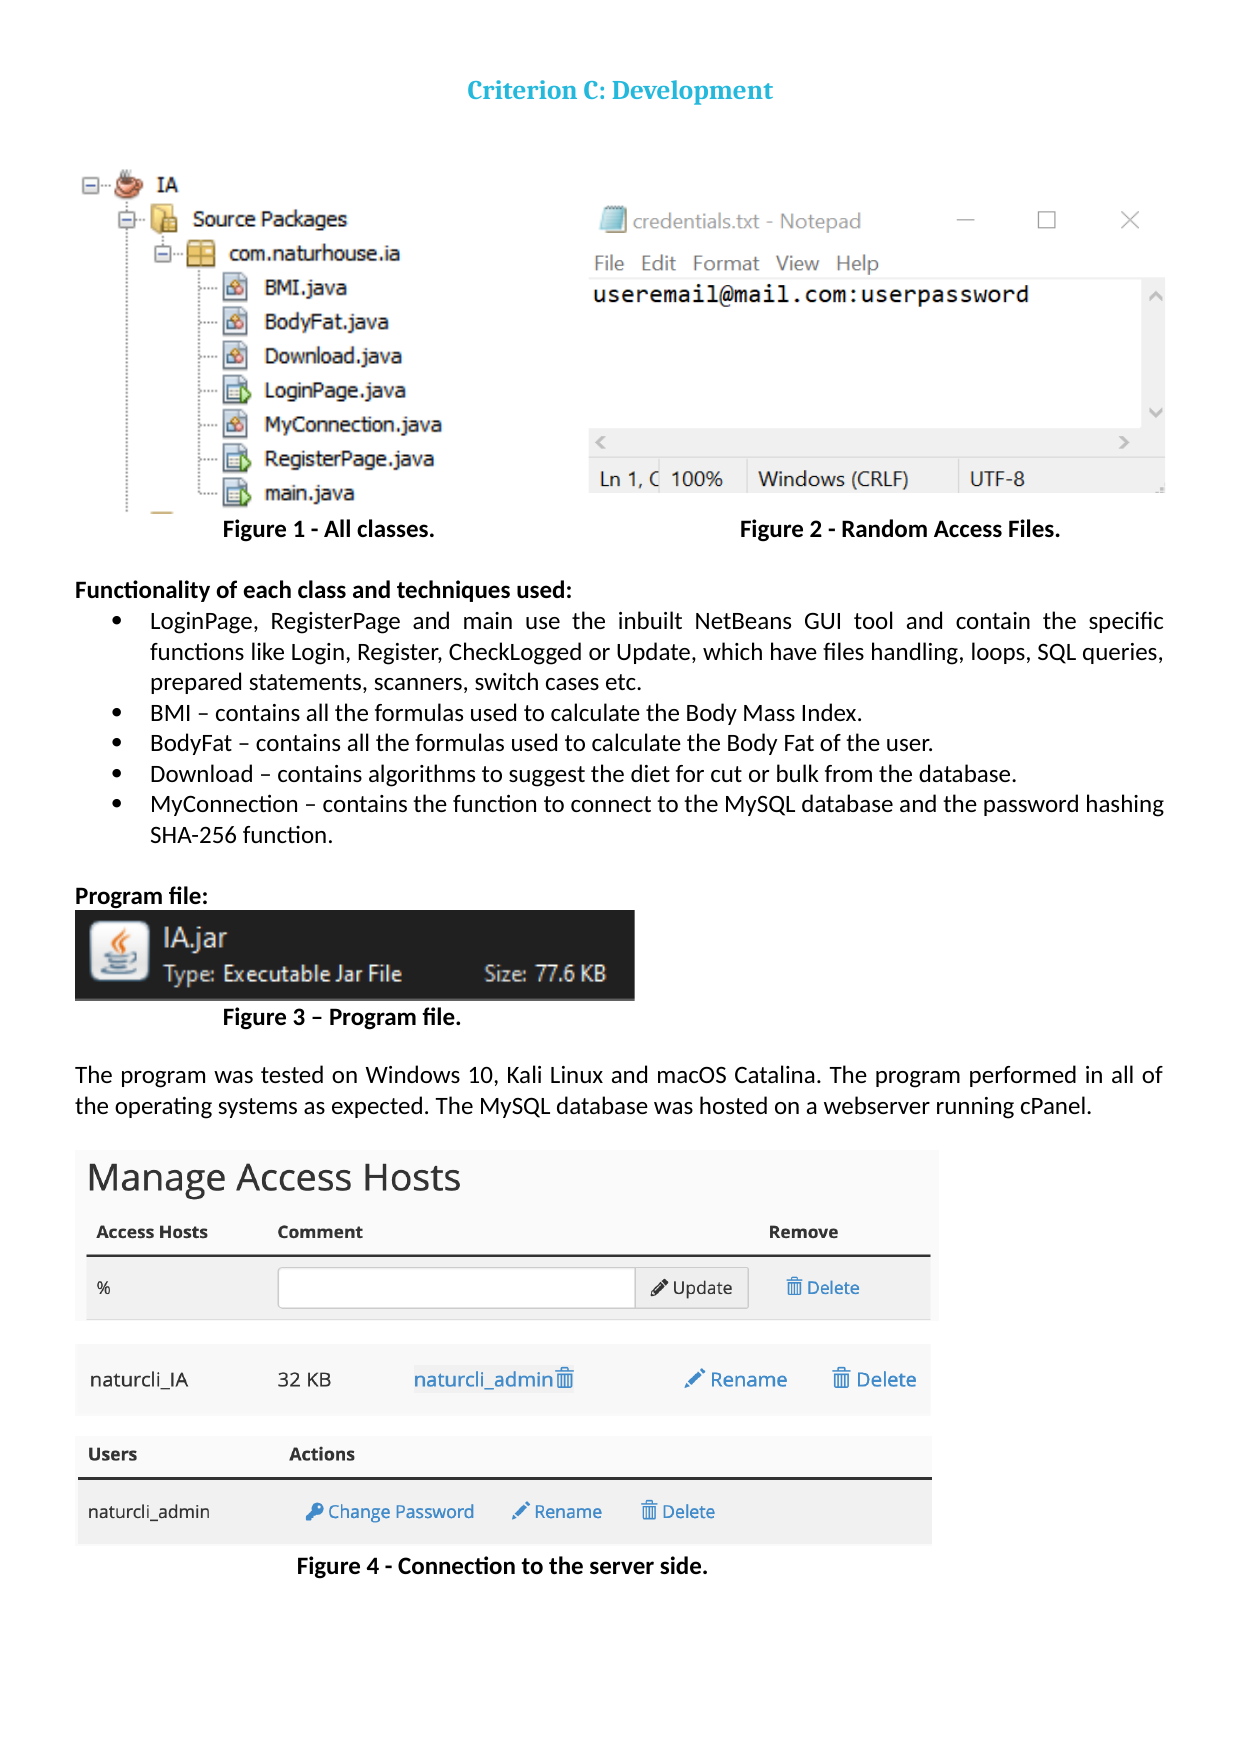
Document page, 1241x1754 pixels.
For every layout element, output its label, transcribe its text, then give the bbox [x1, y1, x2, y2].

text Criterion C: Development [75, 75, 1165, 106]
text Figure 4 - Connection to the server side. [75, 1550, 1165, 1581]
list BMI – contains all the formulas used to calculate the Body Mass Index. [112, 697, 1165, 727]
text Program file: [75, 880, 1165, 910]
list Download – contains algorithms to suggest the diet for cut or bulk from the database. [112, 758, 1165, 788]
text The program was tested on Windows 10, Kali Linux and macOS Catalina. The program performed in all of the operating systems as expected. The MySQL database was hosted on a webserver running cPanel. [75, 1059, 1165, 1120]
list MyConnection – contains the function to connect to the MySQL database and the password hashing SHA-256 function. [112, 788, 1165, 849]
text Figure 1 - All classes. Figure 2 - Random Access Files. [149, 514, 1165, 544]
text Figure 3 – Program file. [149, 1001, 1165, 1031]
text Functionality of each class and techniques used: [75, 575, 1165, 605]
list BodyFat – contains all the formulas used to calculate the Body Fat of the user. [112, 727, 1165, 758]
list LoginPage, RegisterPage and main use the inbuilt NetBeans GUI tool and contain the specific functions like Login, Register, CheckLogged or Update, which have files handling, loops, SQL queries, prepared statements, scanners, switch cases etc. [112, 605, 1165, 697]
